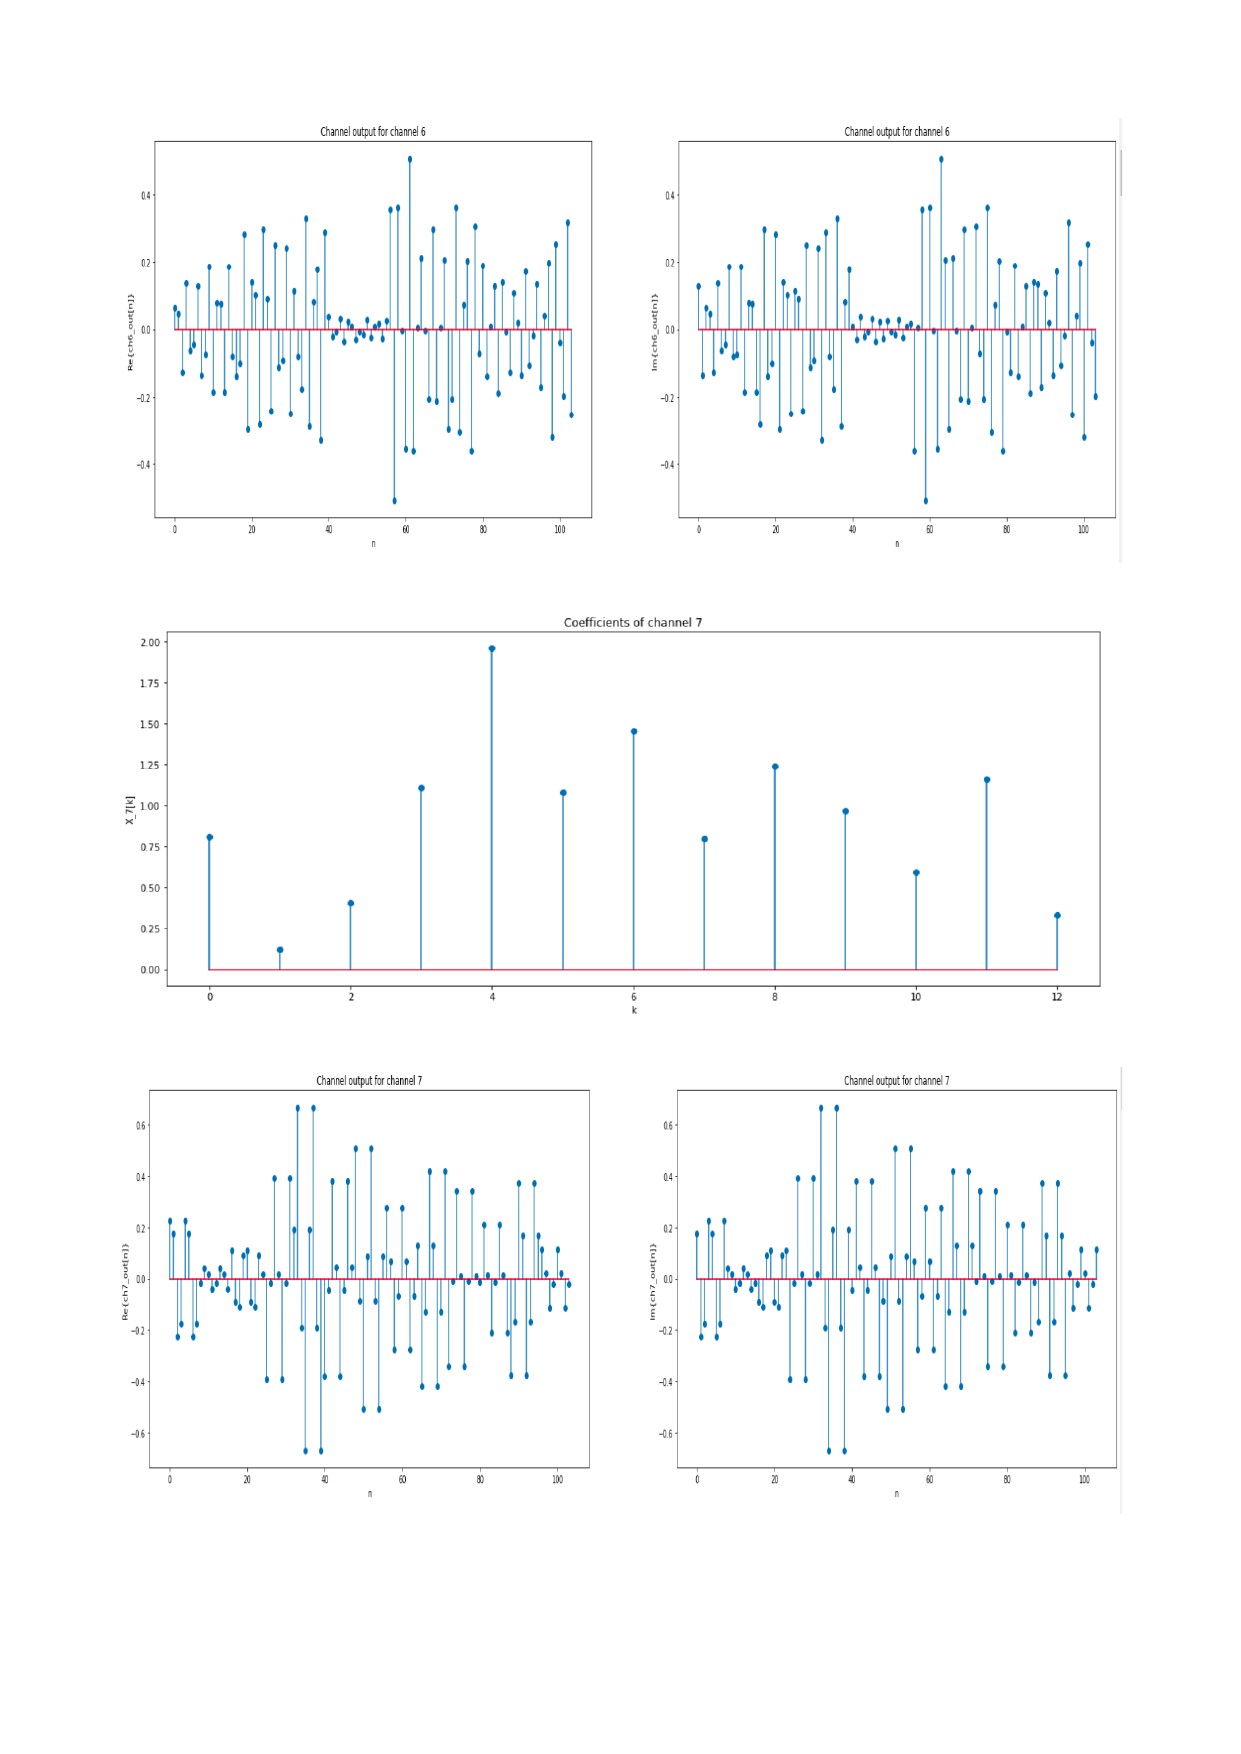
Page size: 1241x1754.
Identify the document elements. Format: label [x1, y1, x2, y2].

picture [118, 1067, 1123, 1514]
picture [118, 118, 1123, 563]
picture [118, 609, 1123, 1022]
